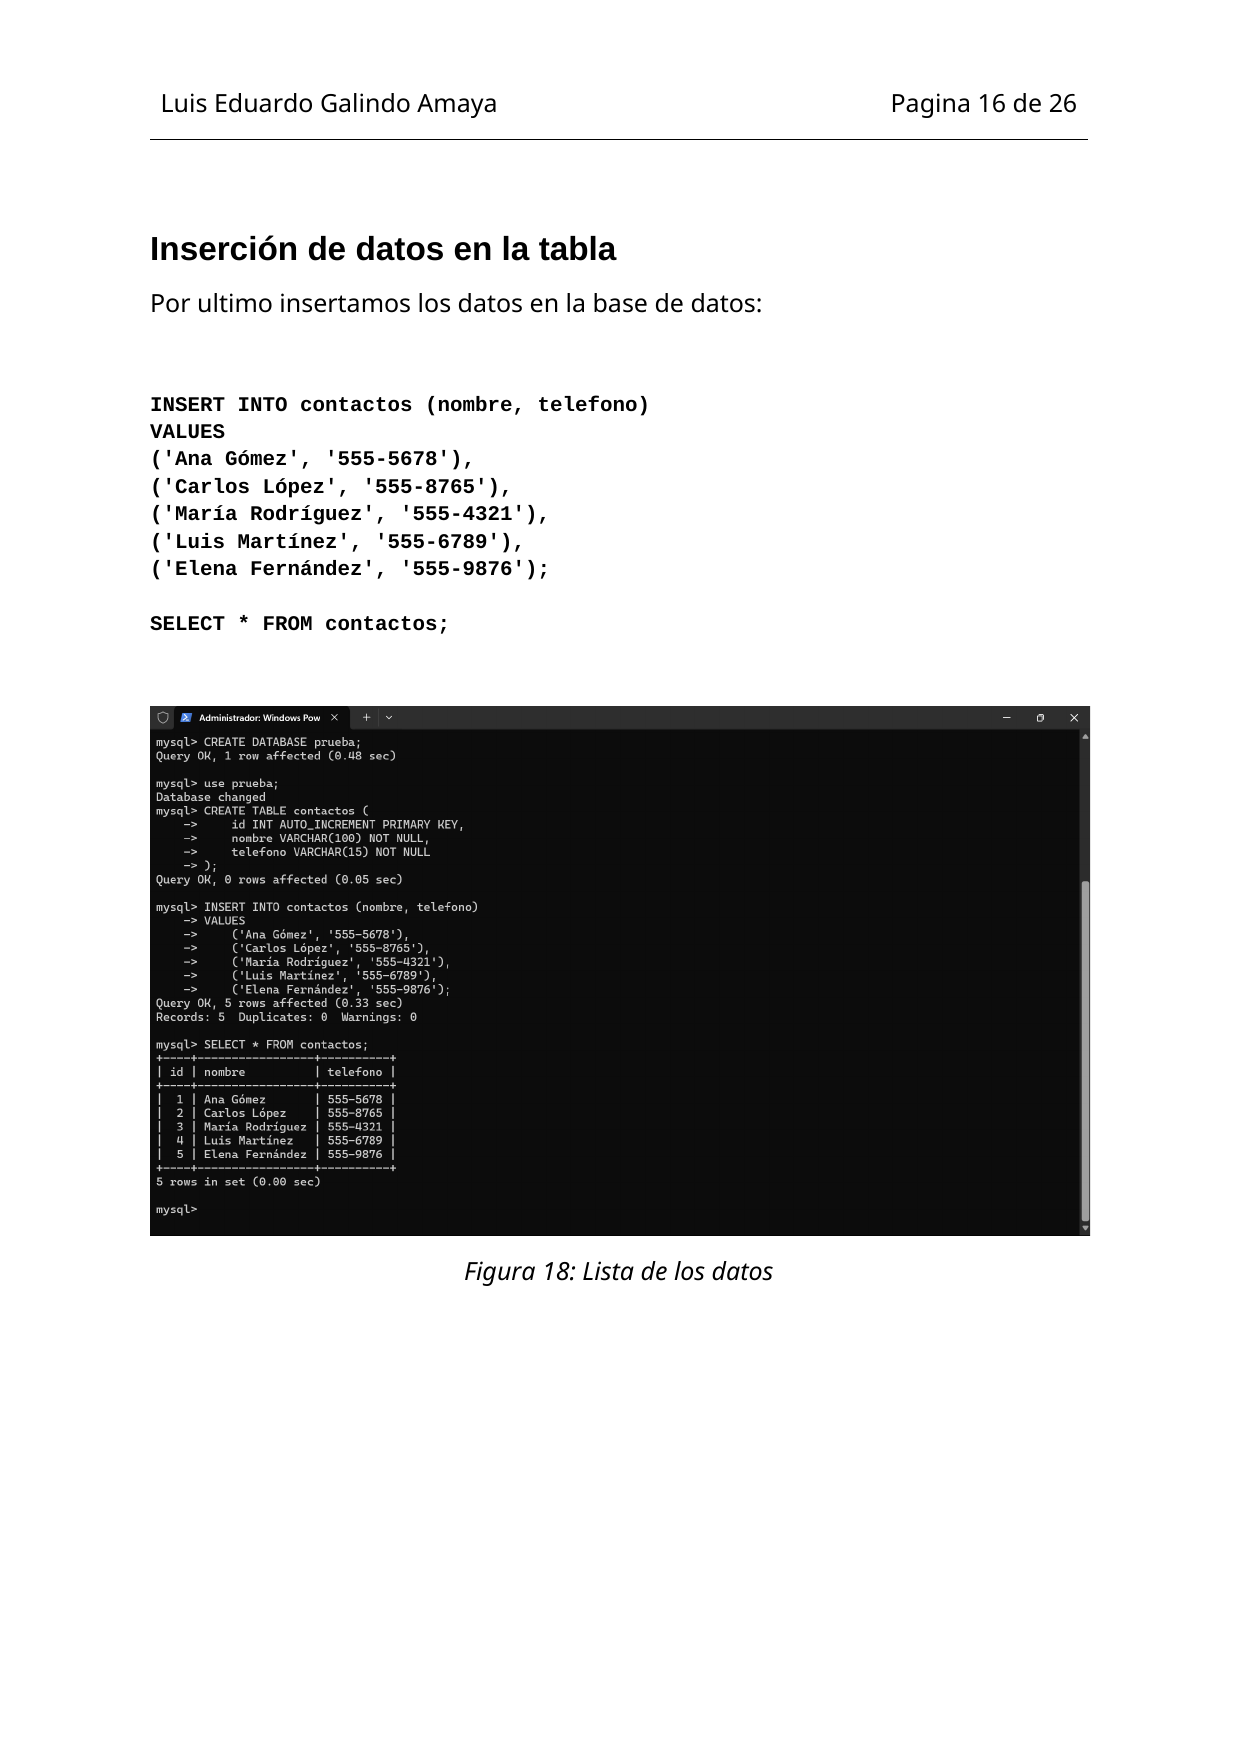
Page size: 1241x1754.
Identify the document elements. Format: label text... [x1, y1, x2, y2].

text ('Elena Fernández', '555-9876'); [150, 558, 1090, 582]
text Por ultimo insertamos los datos en la base de datos: [150, 286, 1090, 320]
subtitle Inserción de datos en la tabla [150, 229, 1090, 267]
text ('Ana Gómez', '555-5678'), [150, 448, 1090, 472]
text ('Luis Martínez', '555-6789'), [150, 531, 1090, 554]
text INSERT INTO contactos (nombre, telefono) [150, 394, 1090, 417]
text VALUES [150, 421, 1090, 445]
text ('Carlos López', '555-8765'), [150, 476, 1090, 499]
picture [150, 706, 1091, 1236]
text ('María Rodríguez', '555-4321'), [150, 503, 1090, 527]
text Figura 18: Lista de los datos [150, 1236, 1090, 1287]
text SELECT * FROM contactos; [150, 613, 1090, 636]
